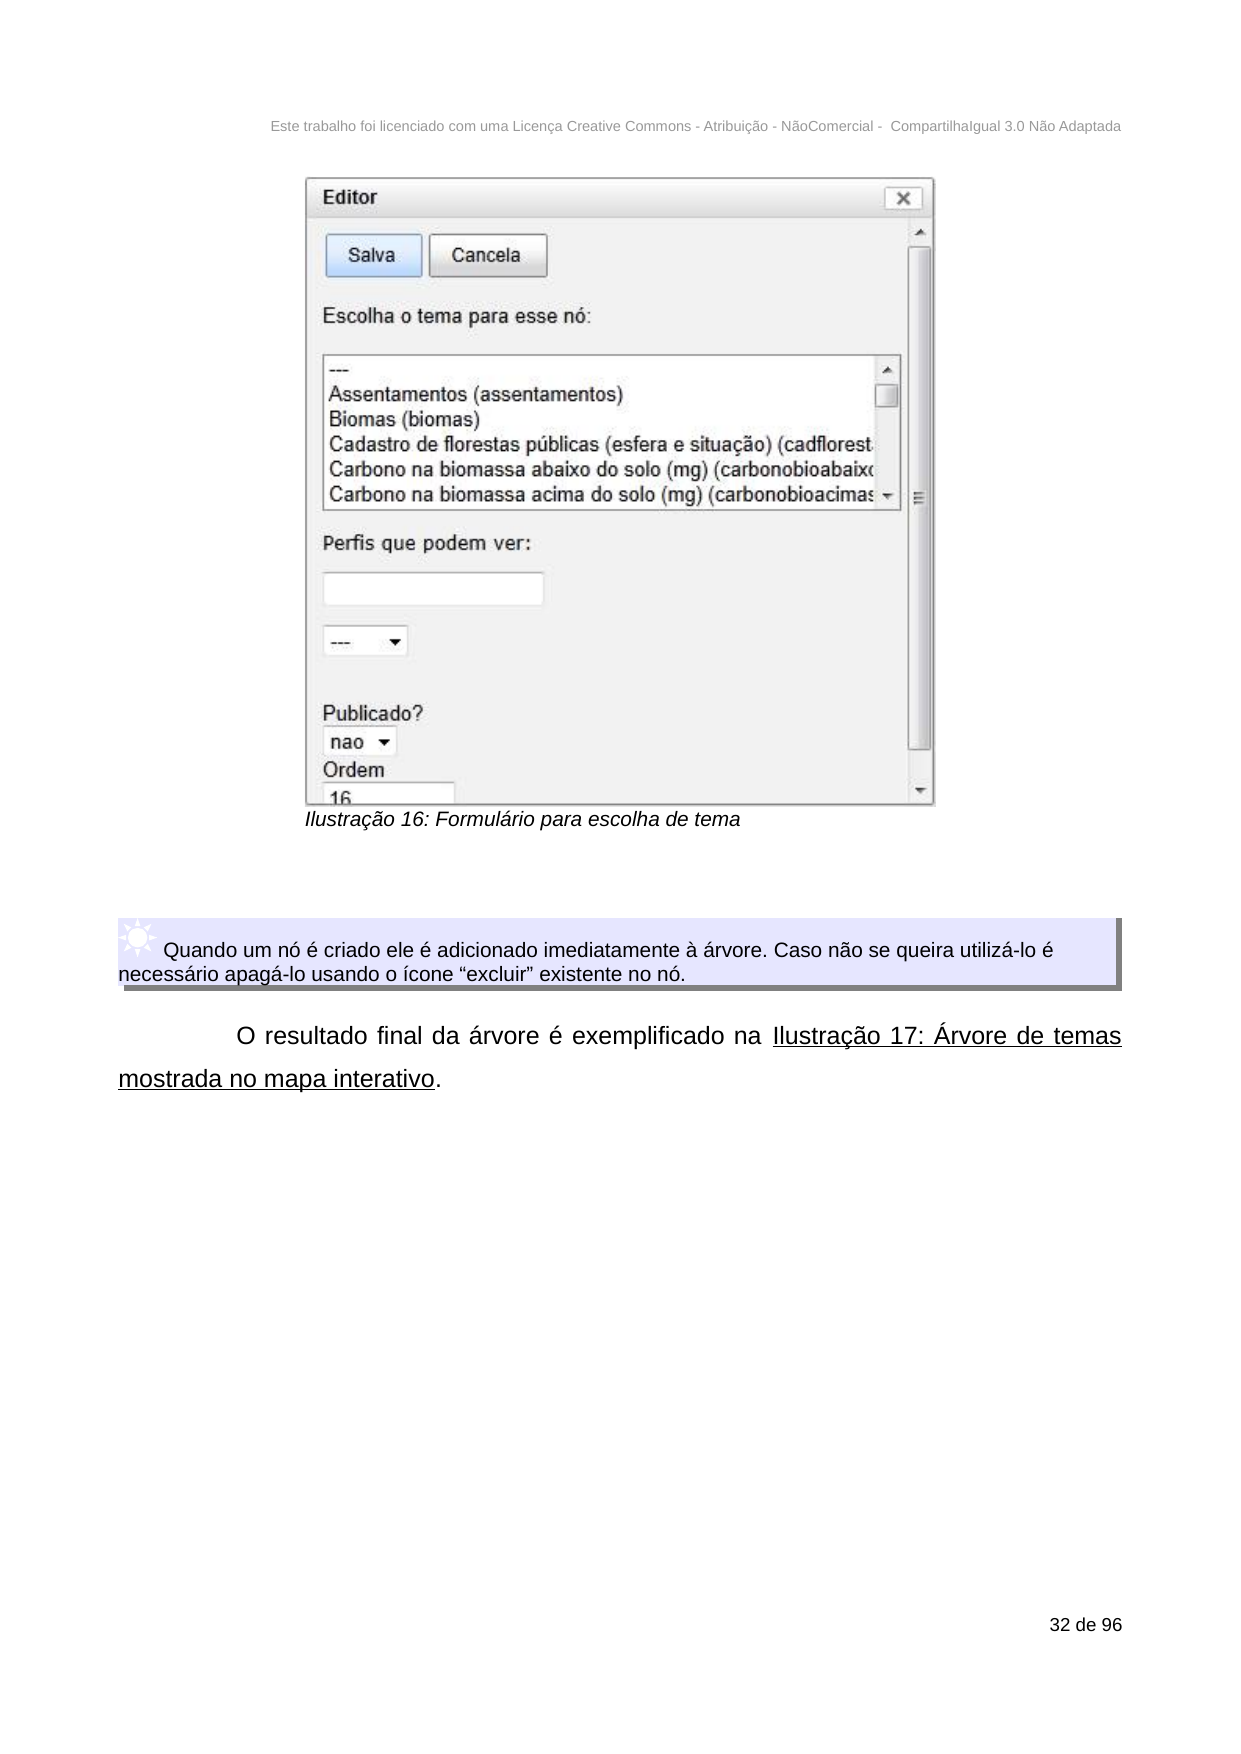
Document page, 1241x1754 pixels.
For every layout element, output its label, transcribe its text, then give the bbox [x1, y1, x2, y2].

text Quando um nó é criado ele é adicionado imediatamente à árvore. Caso não se queira utilizá-lo é necessário apagá-lo usando o ícone “excluir” existente no nó. [118, 918, 1116, 986]
picture [134, 949, 141, 958]
text O resultado final da árvore é exemplificado na Ilustração 17: Árvore de temas mostrada no mapa interativo. [118, 1021, 1122, 1093]
picture [149, 934, 158, 941]
text Ilustração 16: Formulário para escolha de tema [304, 807, 936, 831]
picture [118, 918, 152, 952]
picture [304, 176, 936, 807]
